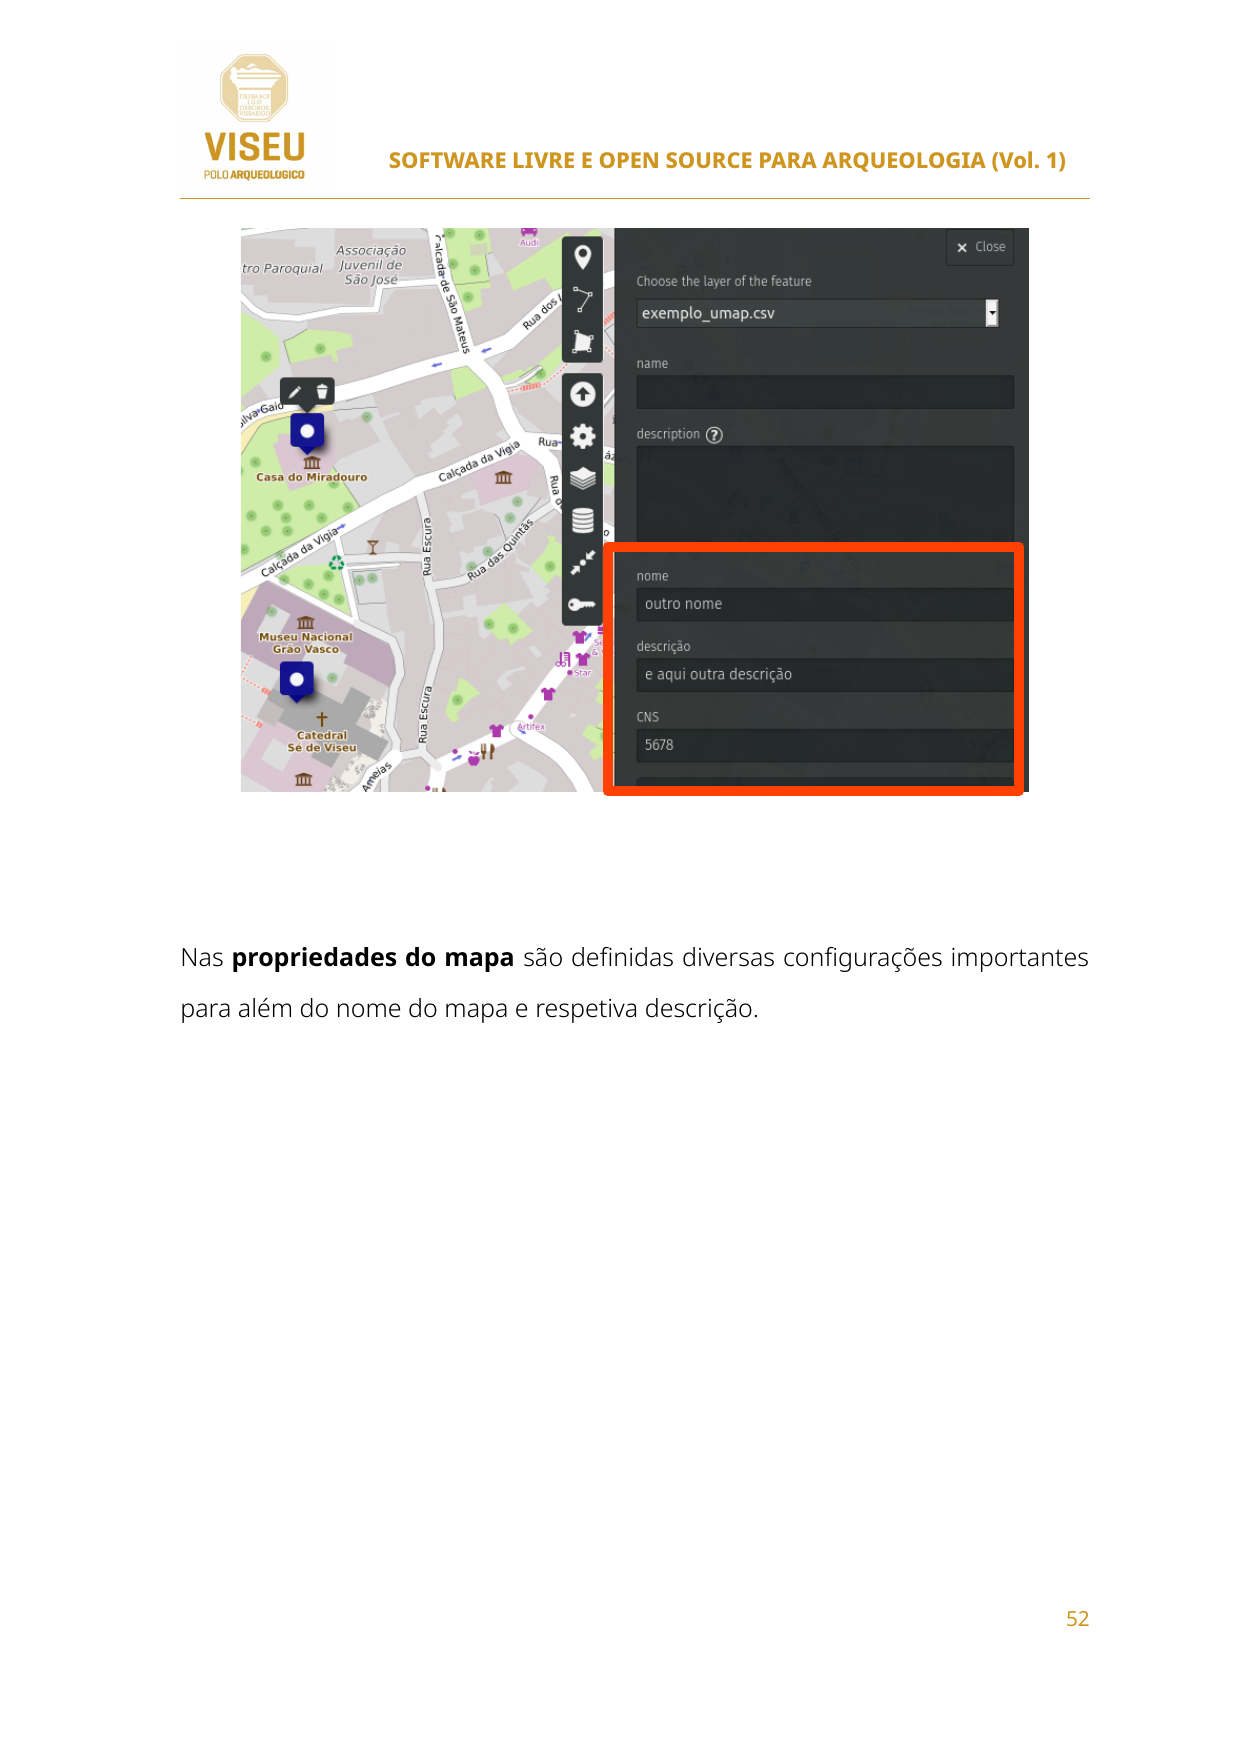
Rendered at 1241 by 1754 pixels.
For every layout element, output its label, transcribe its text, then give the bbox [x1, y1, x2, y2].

picture [613, 552, 1014, 786]
picture [240, 228, 1029, 792]
text Nas propriedades do mapa são definidas diversas configurações importantes para além do nome do mapa e respetiva descrição. [180, 939, 1090, 1025]
